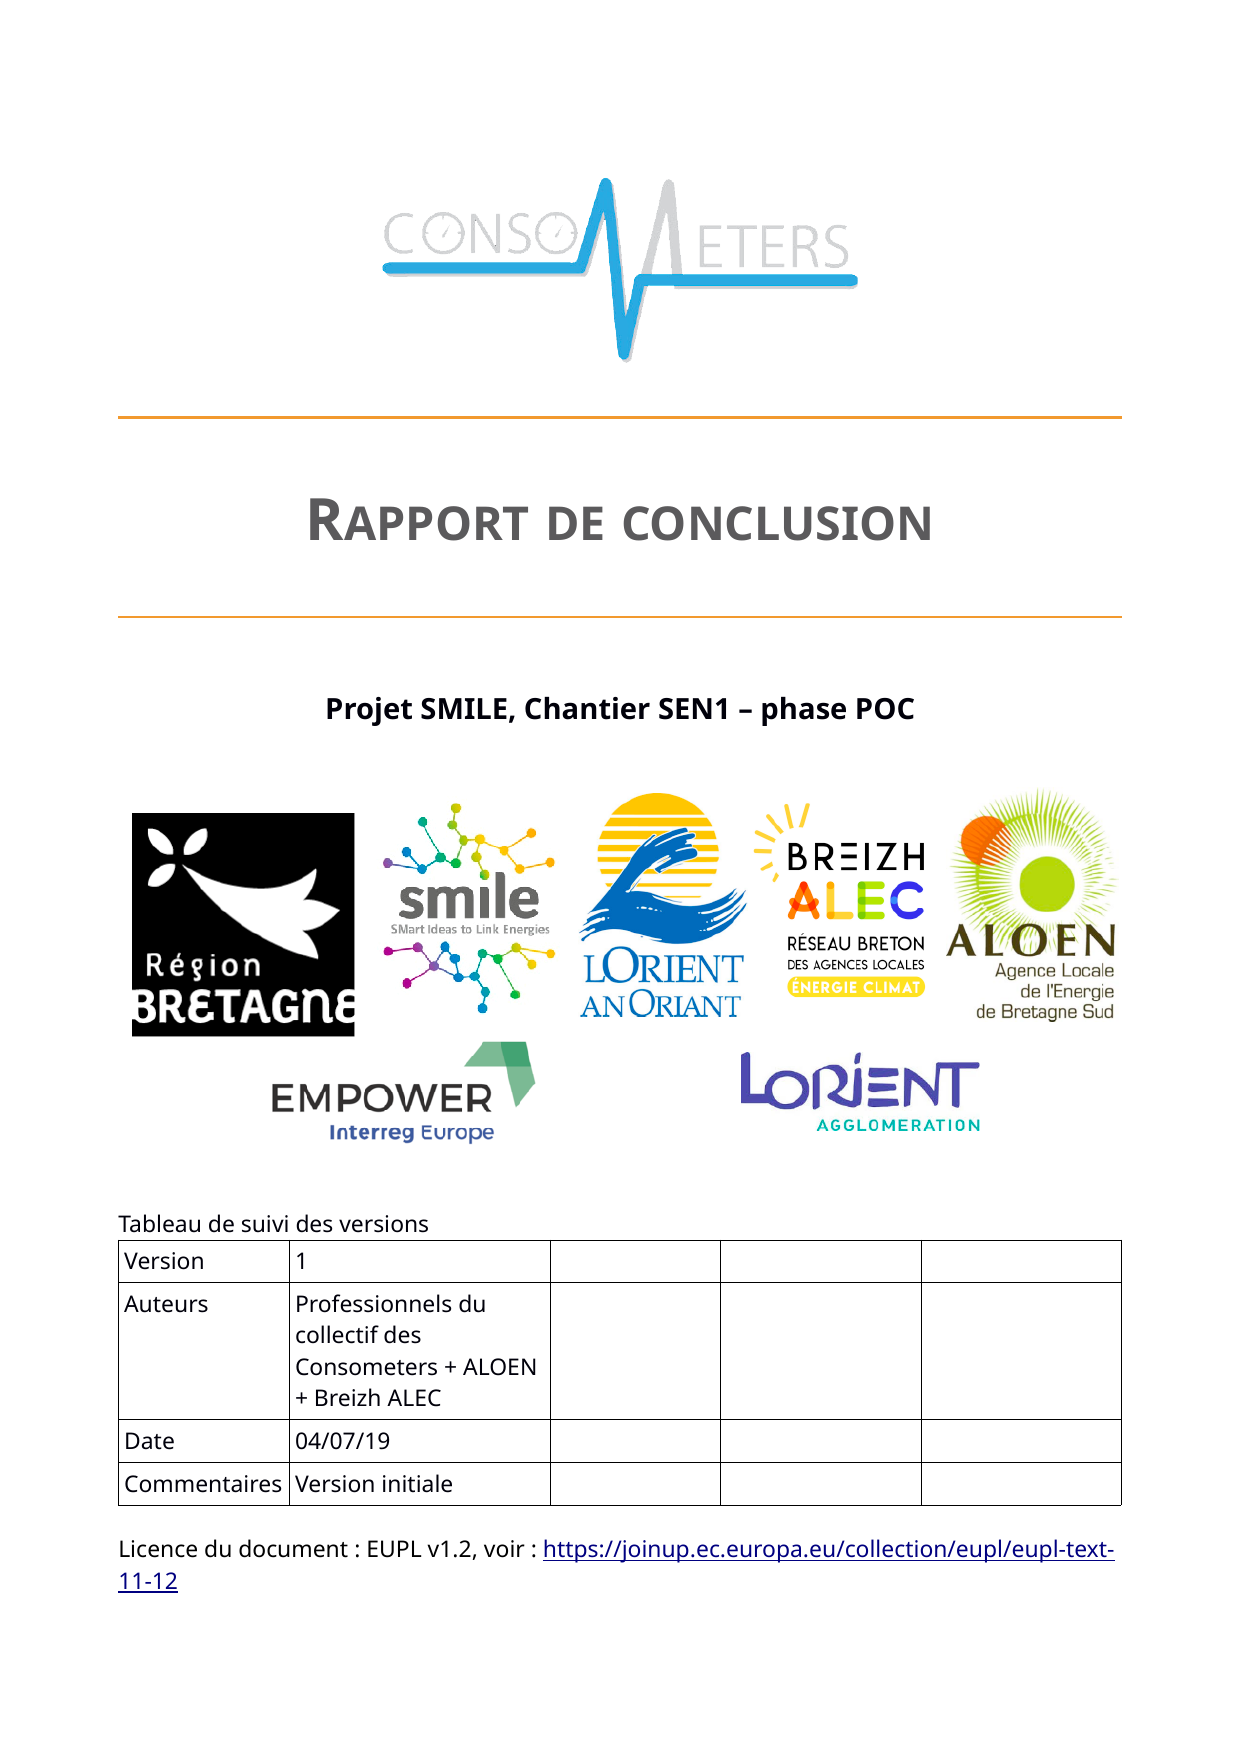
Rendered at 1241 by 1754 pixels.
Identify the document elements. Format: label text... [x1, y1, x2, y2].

table_cell [721, 1283, 921, 1419]
picture [118, 782, 1123, 1149]
text Projet SMILE, Chantier SEN1 – phase POC [118, 688, 1122, 728]
table_cell [721, 1420, 921, 1462]
table_cell Commentaires [119, 1463, 289, 1504]
table_header [551, 1241, 720, 1282]
table_header [721, 1241, 921, 1282]
table_cell [551, 1463, 720, 1504]
table_cell [922, 1463, 1121, 1504]
table_header [922, 1241, 1121, 1282]
title Rapport de conclusion [118, 419, 1122, 616]
picture [382, 177, 858, 363]
table_cell Version initiale [290, 1463, 550, 1504]
table_cell [551, 1420, 720, 1462]
table_header Version [119, 1241, 289, 1282]
table_cell Auteurs [119, 1283, 289, 1419]
table_cell [922, 1283, 1121, 1419]
table_cell [551, 1283, 720, 1419]
table_cell [721, 1463, 921, 1504]
table_cell 04/07/19 [290, 1420, 550, 1462]
text Licence du document : EUPL v1.2, voir : https://joinup.ec.europa.eu/collection/eupl/eupl-text-11-12 [118, 1533, 1122, 1596]
table_cell [922, 1420, 1121, 1462]
text Tableau de suivi des versions [118, 1208, 1122, 1239]
table_header 1 [290, 1241, 550, 1282]
table_cell Professionnels du collectif des Consometers + ALOEN + Breizh ALEC [290, 1283, 550, 1419]
table_cell Date [119, 1420, 289, 1462]
